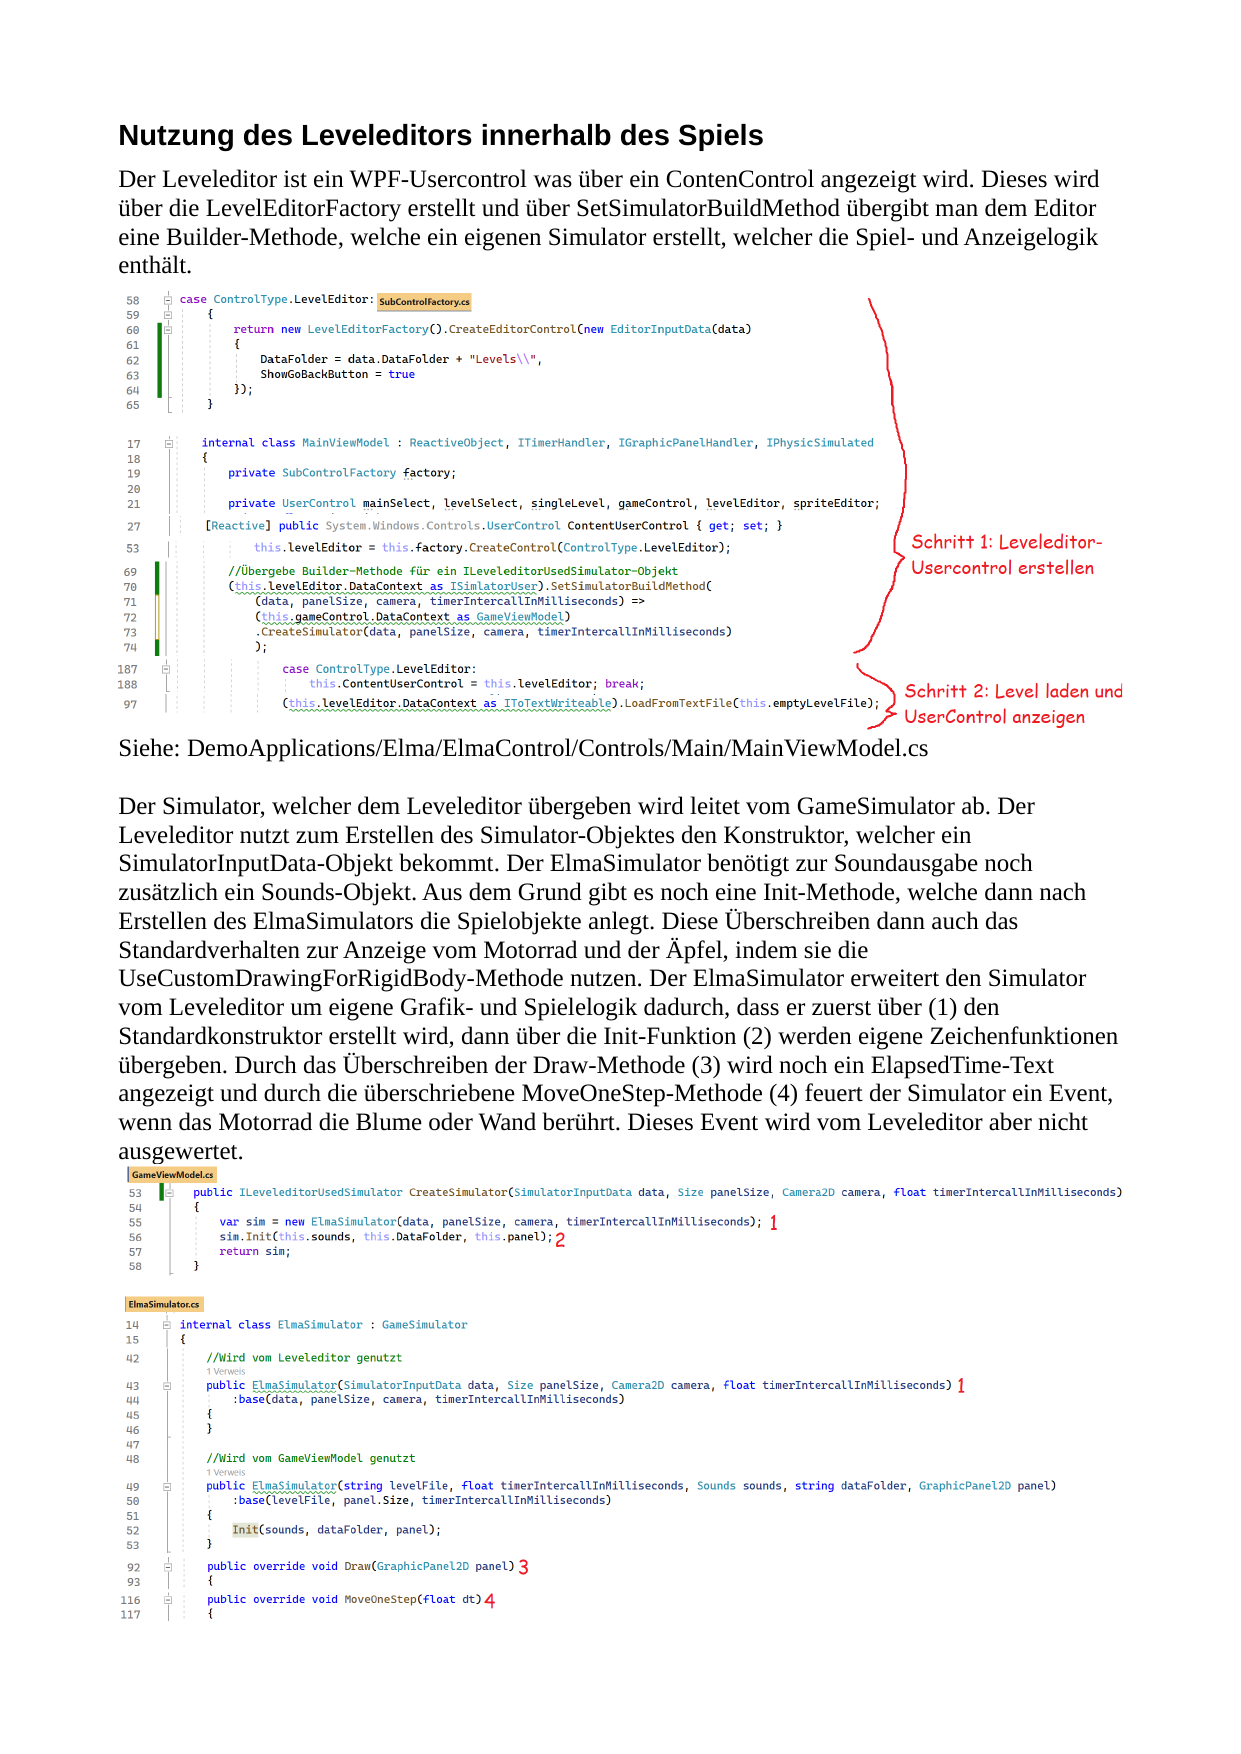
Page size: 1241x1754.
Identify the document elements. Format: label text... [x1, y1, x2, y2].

text Der Simulator, welcher dem Leveleditor übergeben wird leitet vom GameSimulator ab. Der Leveleditor nutzt zum Erstellen des Simulator-Objektes den Konstruktor, welcher ein SimulatorInputData-Objekt bekommt. Der ElmaSimulator benötigt zur Soundausgabe noch zusätzlich ein Sounds-Objekt. Aus dem Grund gibt es noch eine Init-Methode, welche dann nach Erstellen des ElmaSimulators die Spielobjekte anlegt. Diese Überschreiben dann auch das Standardverhalten zur Anzeige vom Motorrad und der Äpfel, indem sie die UseCustomDrawingForRigidBody-Methode nutzen. Der ElmaSimulator erweitert den Simulator vom Leveleditor um eigene Grafik- und Spielelogik dadurch, dass er zuerst über (1) den Standardkonstruktor erstellt wird, dann über die Init-Funktion (2) werden eigene Zeichenfunktionen übergeben. Durch das Überschreiben der Draw-Methode (3) wird noch ein ElapsedTime-Text angezeigt und durch die überschriebene MoveOneStep-Methode (4) feuert der Simulator ein Event, wenn das Motorrad die Blume oder Wand berührt. Dieses Event wird vom Leveleditor aber nicht ausgewertet. [118, 791, 1122, 1164]
text Siehe: DemoApplications/Elma/ElmaControl/Controls/Main/MainViewModel.cs [118, 734, 1122, 762]
text Der Leveleditor ist ein WPF-Usercontrol was über ein ContenControl angezeigt wird. Dieses wird über die LevelEditorFactory erstellt und über SetSimulatorBuildMethod übergibt man dem Editor eine Builder-Methode, welche ein eigenen Simulator erstellt, welcher die Spiel- und Anzeigelogik enthält. [118, 164, 1122, 279]
picture [118, 291, 1123, 734]
subtitle Nutzung des Leveleditors innerhalb des Spiels [118, 118, 1122, 152]
picture [118, 1164, 1123, 1622]
